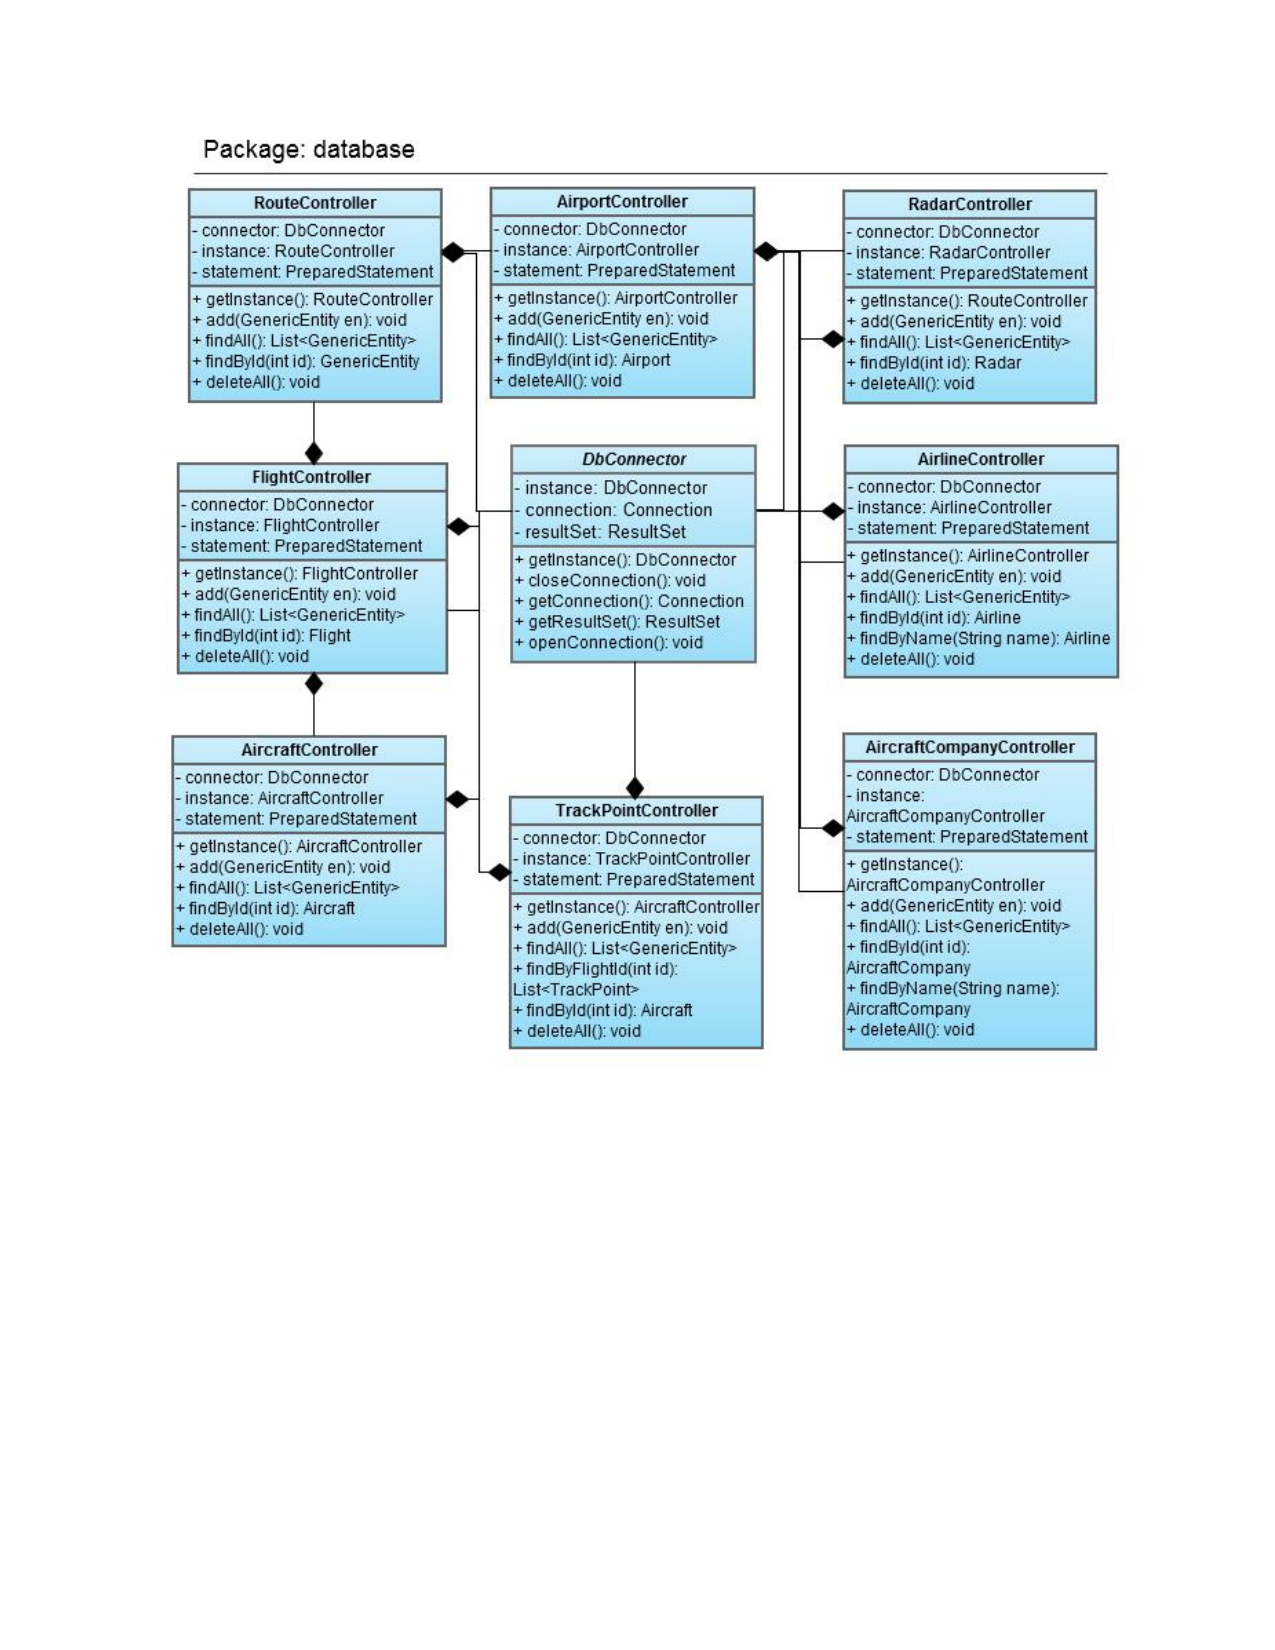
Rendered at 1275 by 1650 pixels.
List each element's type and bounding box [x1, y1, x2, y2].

picture [166, 118, 1147, 1077]
